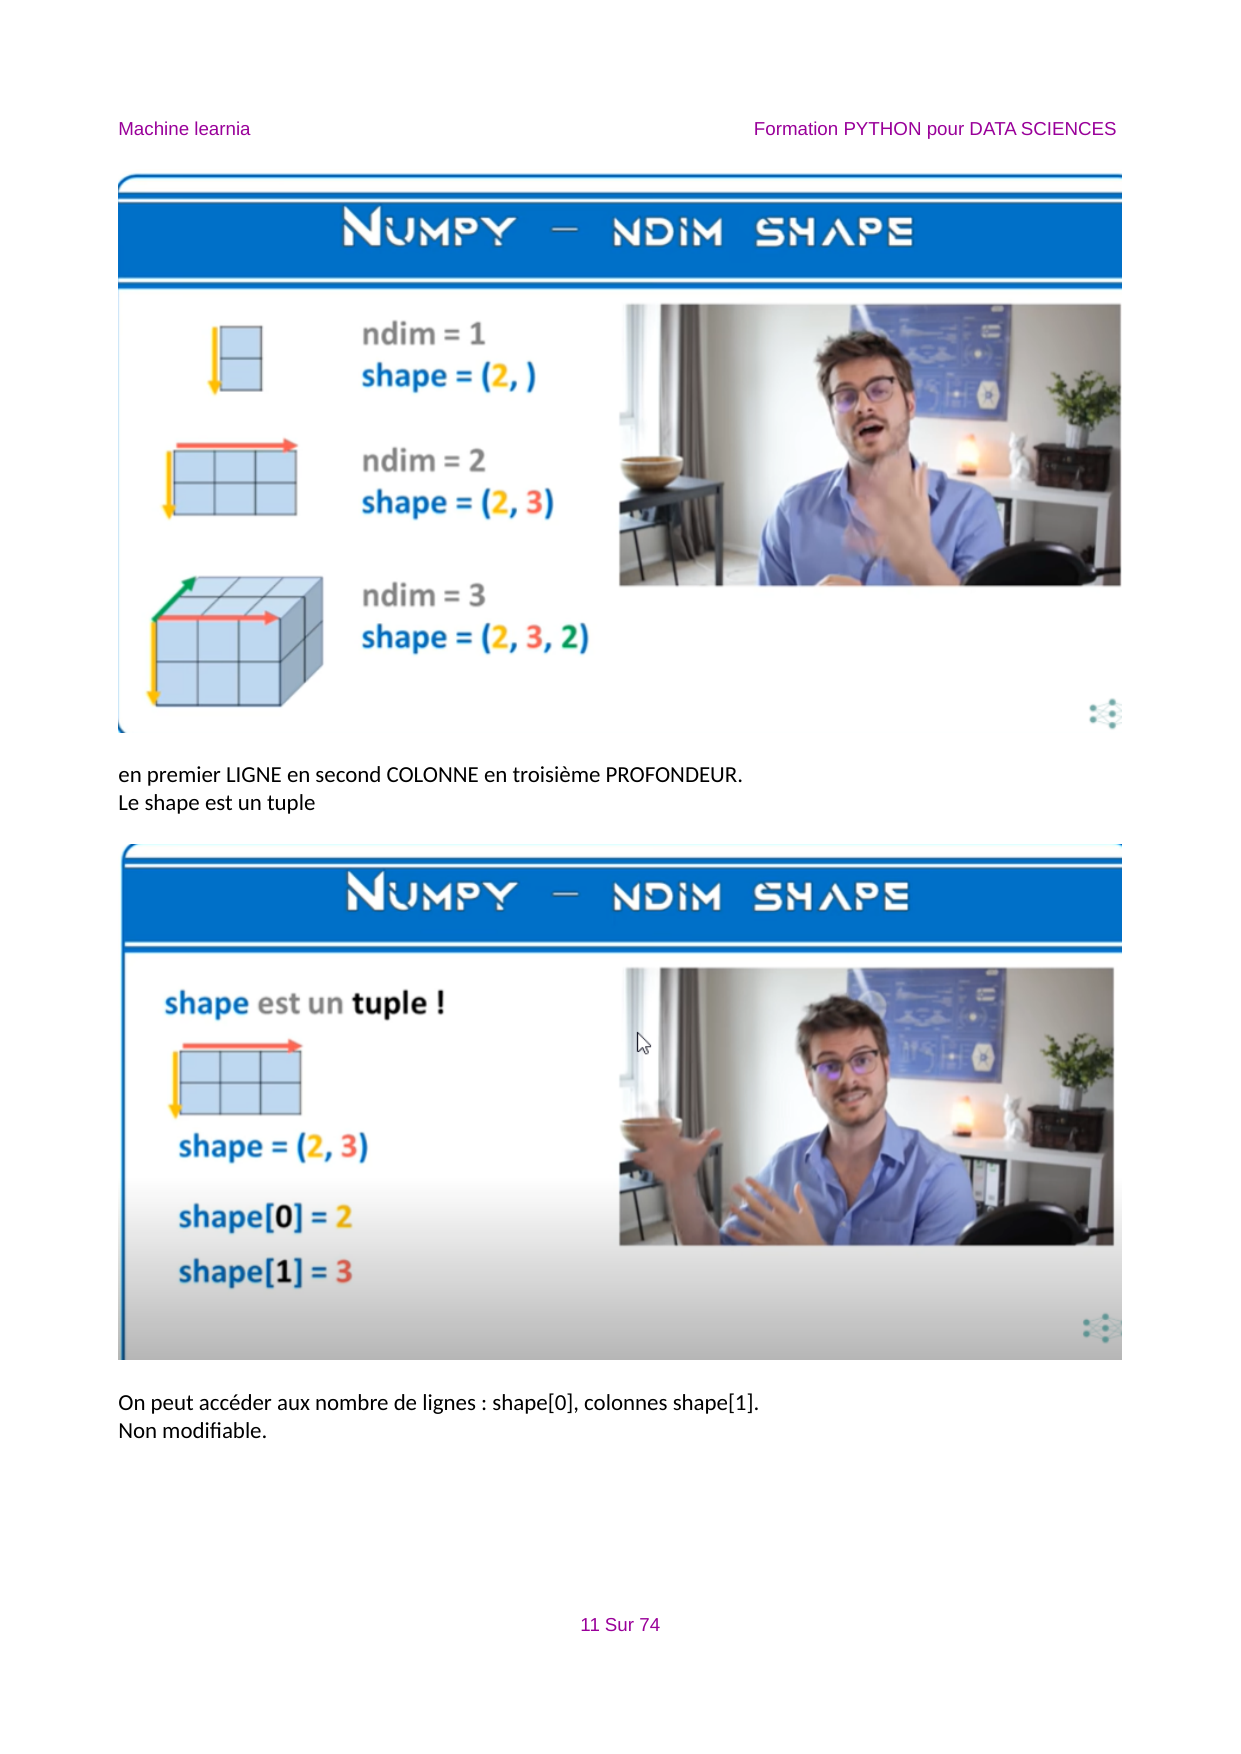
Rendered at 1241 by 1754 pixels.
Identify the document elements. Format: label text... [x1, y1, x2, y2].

text Le shape est un tuple [118, 788, 1122, 816]
picture [118, 169, 1122, 733]
text en premier LIGNE en second COLONNE en troisième PROFONDEUR. [118, 760, 1122, 788]
picture [118, 844, 1122, 1360]
text Non modifiable. [118, 1416, 1122, 1444]
text On peut accéder aux nombre de lignes : shape[0], colonnes shape[1]. [118, 1388, 1122, 1416]
